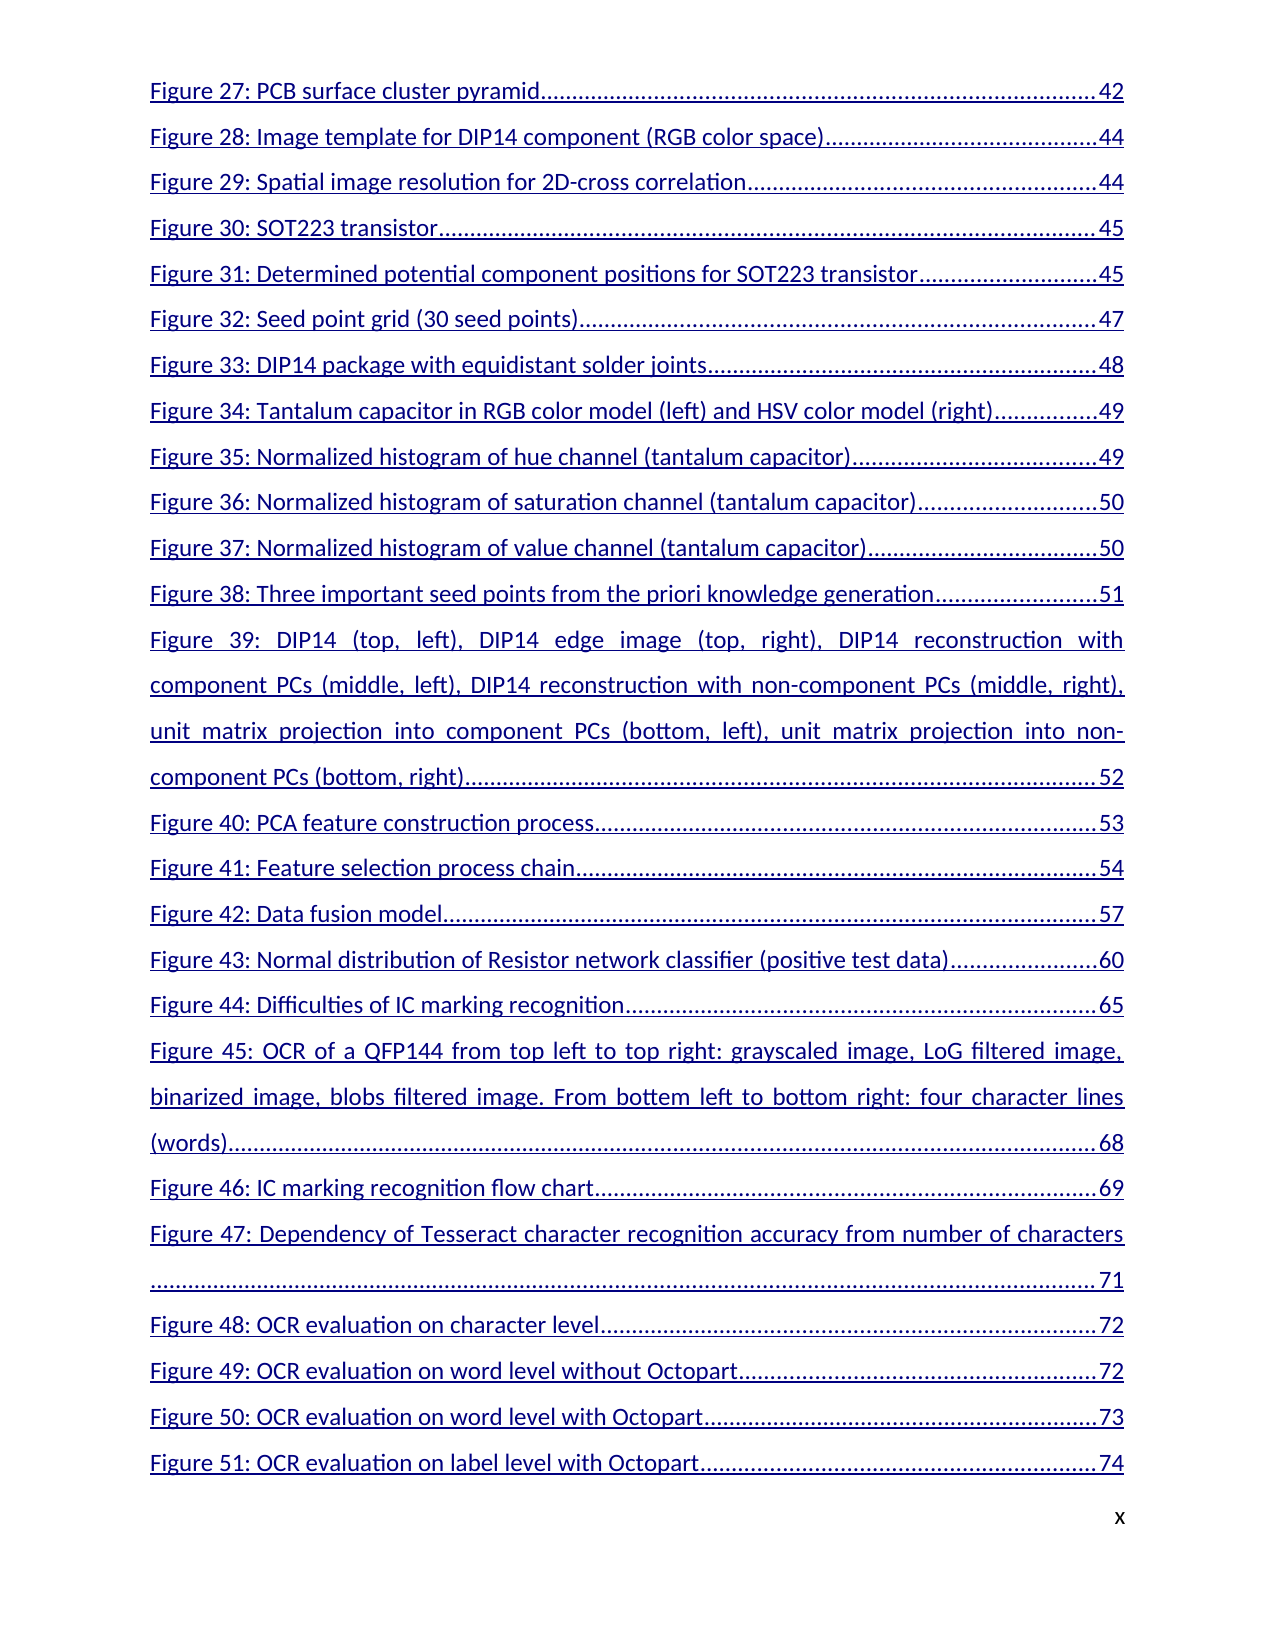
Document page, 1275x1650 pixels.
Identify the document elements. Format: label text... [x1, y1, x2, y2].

text Figure 38: Three important seed points from the priori knowledge generation 51 [150, 578, 1125, 608]
text Figure 47: Dependency of Tesseract character recognition accuracy from number of characters 71 [150, 1218, 1125, 1244]
text Figure 27: PCB surface cluster pyramid 42 [150, 75, 1125, 106]
text Figure 41: Feature selection process chain 54 [150, 852, 1125, 883]
text Figure 34: Tantalum capacitor in RGB color model (left) and HSV color model (right) 49 [150, 395, 1125, 426]
text Figure 35: Normalized histogram of hue channel (tantalum capacitor) 49 [150, 441, 1125, 471]
text Figure 51: OCR evaluation on label level with Octopart 74 [150, 1447, 1125, 1477]
text Figure 40: PCA feature construction process 53 [150, 807, 1125, 837]
text Figure 47: Dependency of Tesseract character recognition accuracy from number of characters 71 [150, 1246, 1125, 1294]
text Figure 31: Determined potential component positions for SOT223 transistor 45 [150, 258, 1125, 288]
text Figure 50: OCR evaluation on word level with Octopart 73 [150, 1401, 1125, 1432]
text Figure 36: Normalized histogram of saturation channel (tantalum capacitor) 50 [150, 487, 1125, 517]
text Figure 29: Spatial image resolution for 2D-cross correlation 44 [150, 166, 1125, 197]
text Figure 30: SOT223 transistor 45 [150, 212, 1125, 243]
text Figure 28: Image template for DIP14 component (RGB color space) 44 [150, 121, 1125, 151]
text Figure 45: OCR of a QFP144 from top left to top right: grayscaled image, LoG filtered image, binarized image, blobs filtered image. From bottem left to bottom right: four character lines (words) 68 [150, 1109, 1125, 1157]
text Figure 39: DIP14 (top, left), DIP14 edge image (top, right), DIP14 reconstruction with component PCs (middle, left), DIP14 reconstruction with non-component PCs (middle, right), unit matrix projection into component PCs (bottom, left), unit matrix projection into non-component PCs (bottom, right) 52 [150, 651, 1125, 695]
text Figure 48: OCR evaluation on character level 72 [150, 1310, 1125, 1340]
text Figure 44: Difficulties of IC marking recognition 65 [150, 989, 1125, 1020]
text Figure 33: DIP14 package with equidistant solder joints 48 [150, 349, 1125, 380]
text Figure 42: Data fusion model 57 [150, 898, 1125, 929]
text Figure 39: DIP14 (top, left), DIP14 edge image (top, right), DIP14 reconstruction with component PCs (middle, left), DIP14 reconstruction with non-component PCs (middle, right), unit matrix projection into component PCs (bottom, left), unit matrix projection into non-component PCs (bottom, right) 52 [150, 697, 1125, 741]
text Figure 45: OCR of a QFP144 from top left to top right: grayscaled image, LoG filtered image, binarized image, blobs filtered image. From bottem left to bottom right: four character lines (words) 68 [150, 1035, 1125, 1107]
text Figure 32: Seed point grid (30 seed points) 47 [150, 304, 1125, 334]
text Figure 49: OCR evaluation on word level without Octopart 72 [150, 1355, 1125, 1386]
text Figure 43: Normal distribution of Resistor network classifier (positive test data) 60 [150, 944, 1125, 974]
text Figure 37: Normalized histogram of value channel (tantalum capacitor) 50 [150, 532, 1125, 563]
text Figure 39: DIP14 (top, left), DIP14 edge image (top, right), DIP14 reconstruction with component PCs (middle, left), DIP14 reconstruction with non-component PCs (middle, right), unit matrix projection into component PCs (bottom, left), unit matrix projection into non-component PCs (bottom, right) 52 [150, 743, 1125, 791]
text Figure 46: IC marking recognition flow chart 69 [150, 1172, 1125, 1203]
text Figure 39: DIP14 (top, left), DIP14 edge image (top, right), DIP14 reconstruction with component PCs (middle, left), DIP14 reconstruction with non-component PCs (middle, right), unit matrix projection into component PCs (bottom, left), unit matrix projection into non-component PCs (bottom, right) 52 [150, 624, 1125, 650]
